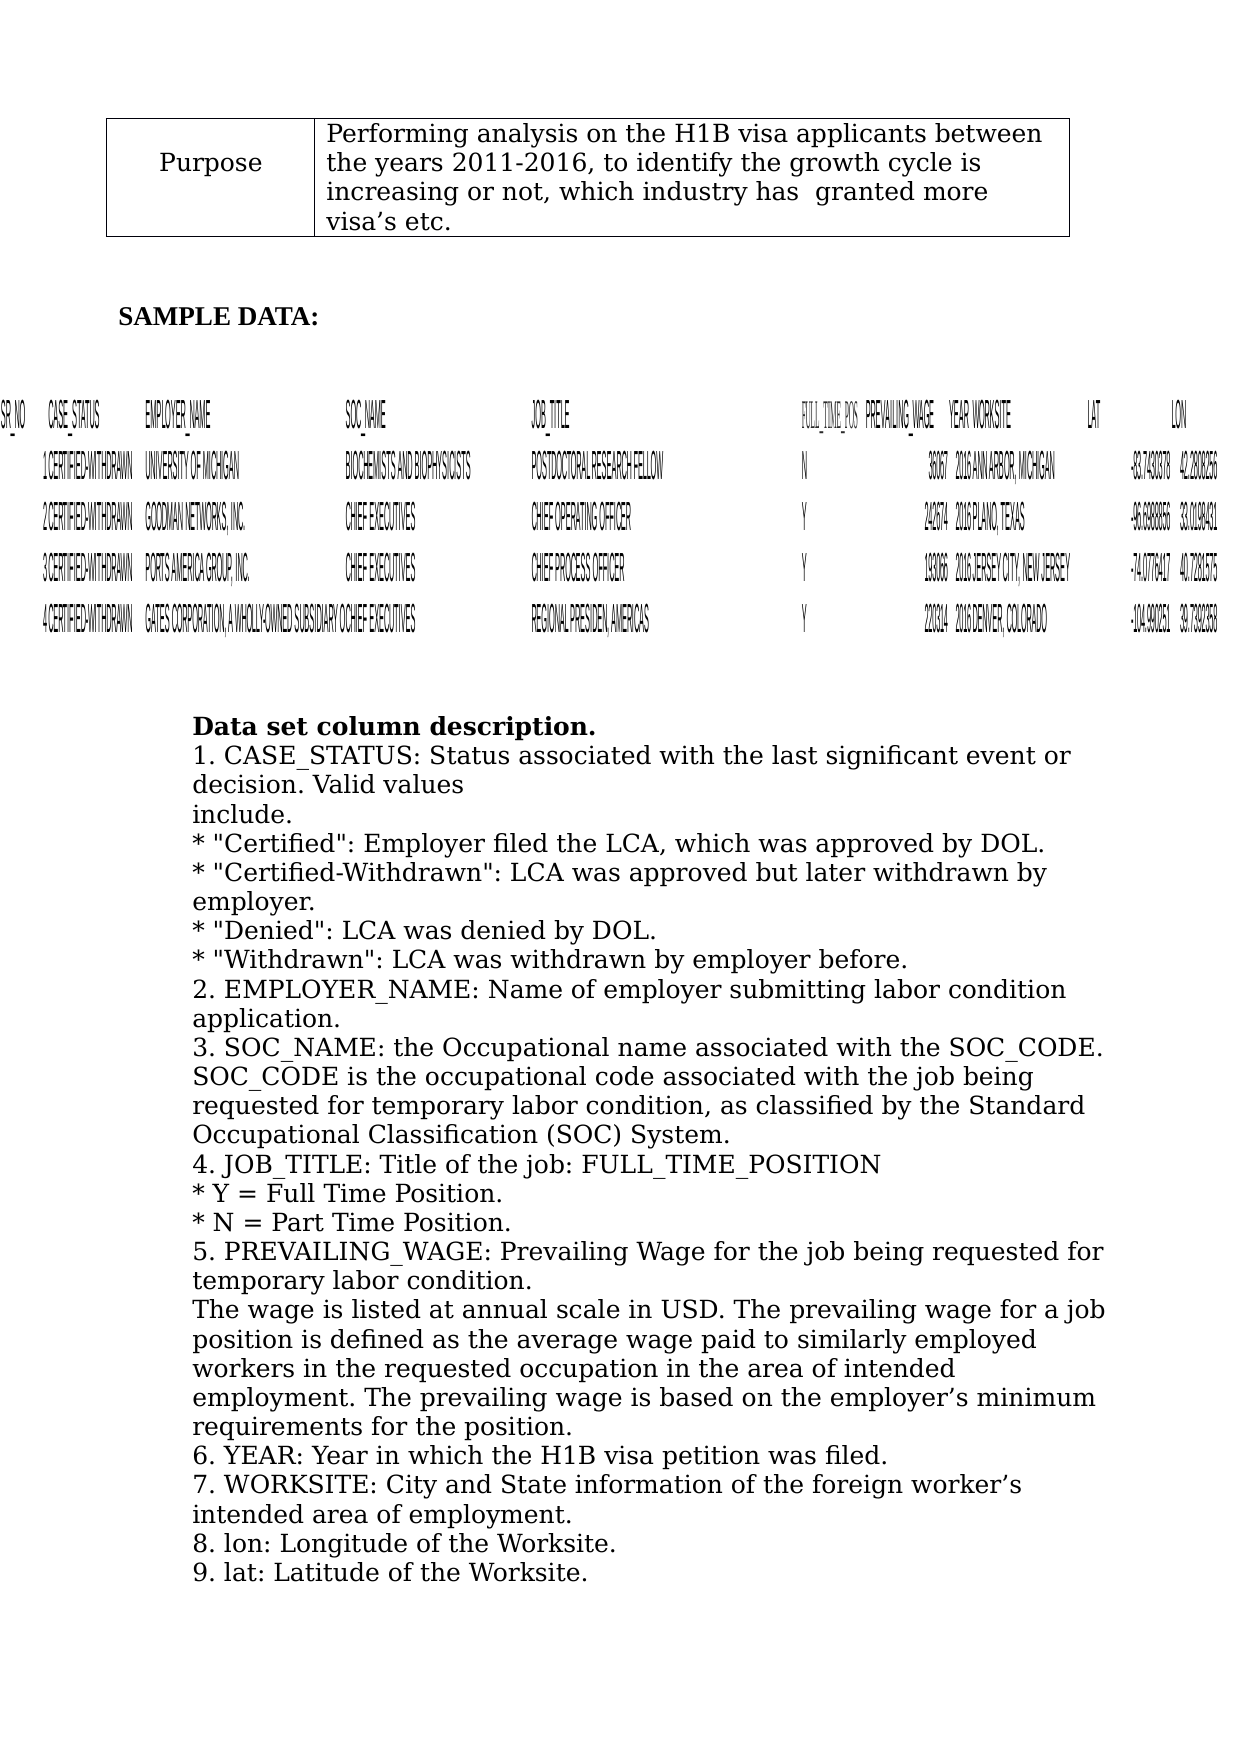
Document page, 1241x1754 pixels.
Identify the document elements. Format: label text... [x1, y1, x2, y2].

text * "Certified-Withdrawn": LCA was approved but later withdrawn by employer. [192, 858, 1122, 916]
table_cell Performing analysis on the H1B visa applicants between the years 2011-2016, to identify the growth cycle is increasing or not, which industry has granted more visa’s etc. [315, 119, 1069, 236]
text Data set column description. [192, 712, 1122, 741]
text 5. PREVAILING_WAGE: Prevailing Wage for the job being requested for temporary labor condition. [192, 1237, 1122, 1296]
text 3. SOC_NAME: the Occupational name associated with the SOC_CODE. SOC_CODE is the occupational code associated with the job being requested for temporary labor condition, as classified by the Standard Occupational Classification (SOC) System. [192, 1033, 1122, 1150]
text include. [192, 800, 1122, 829]
text 1. CASE_STATUS: Status associated with the last significant event or decision. Valid values [192, 741, 1122, 800]
text 6. YEAR: Year in which the H1B visa petition was filed. [192, 1441, 1122, 1471]
text * "Denied": LCA was denied by DOL. [192, 916, 1122, 946]
text * Y = Full Time Position. [192, 1179, 1122, 1208]
text SAMPLE DATA: [118, 300, 1122, 331]
text 9. lat: Latitude of the Worksite. [192, 1558, 1122, 1587]
table_cell Purpose [107, 119, 314, 236]
text The wage is listed at annual scale in USD. The prevailing wage for a job position is defined as the average wage paid to similarly employed workers in the requested occupation in the area of intended employment. The prevailing wage is based on the employer’s minimum requirements for the position. [192, 1296, 1122, 1441]
text 2. EMPLOYER_NAME: Name of employer submitting labor condition application. [192, 975, 1122, 1033]
text * "Withdrawn": LCA was withdrawn by employer before. [192, 946, 1122, 975]
text 7. WORKSITE: City and State information of the foreign worker’s intended area of employment. [192, 1471, 1122, 1529]
text * N = Part Time Position. [192, 1208, 1122, 1237]
text 4. JOB_TITLE: Title of the job: FULL_TIME_POSITION [192, 1150, 1122, 1179]
text 8. lon: Longitude of the Worksite. [192, 1529, 1122, 1558]
text * "Certified": Employer filed the LCA, which was approved by DOL. [192, 829, 1122, 858]
